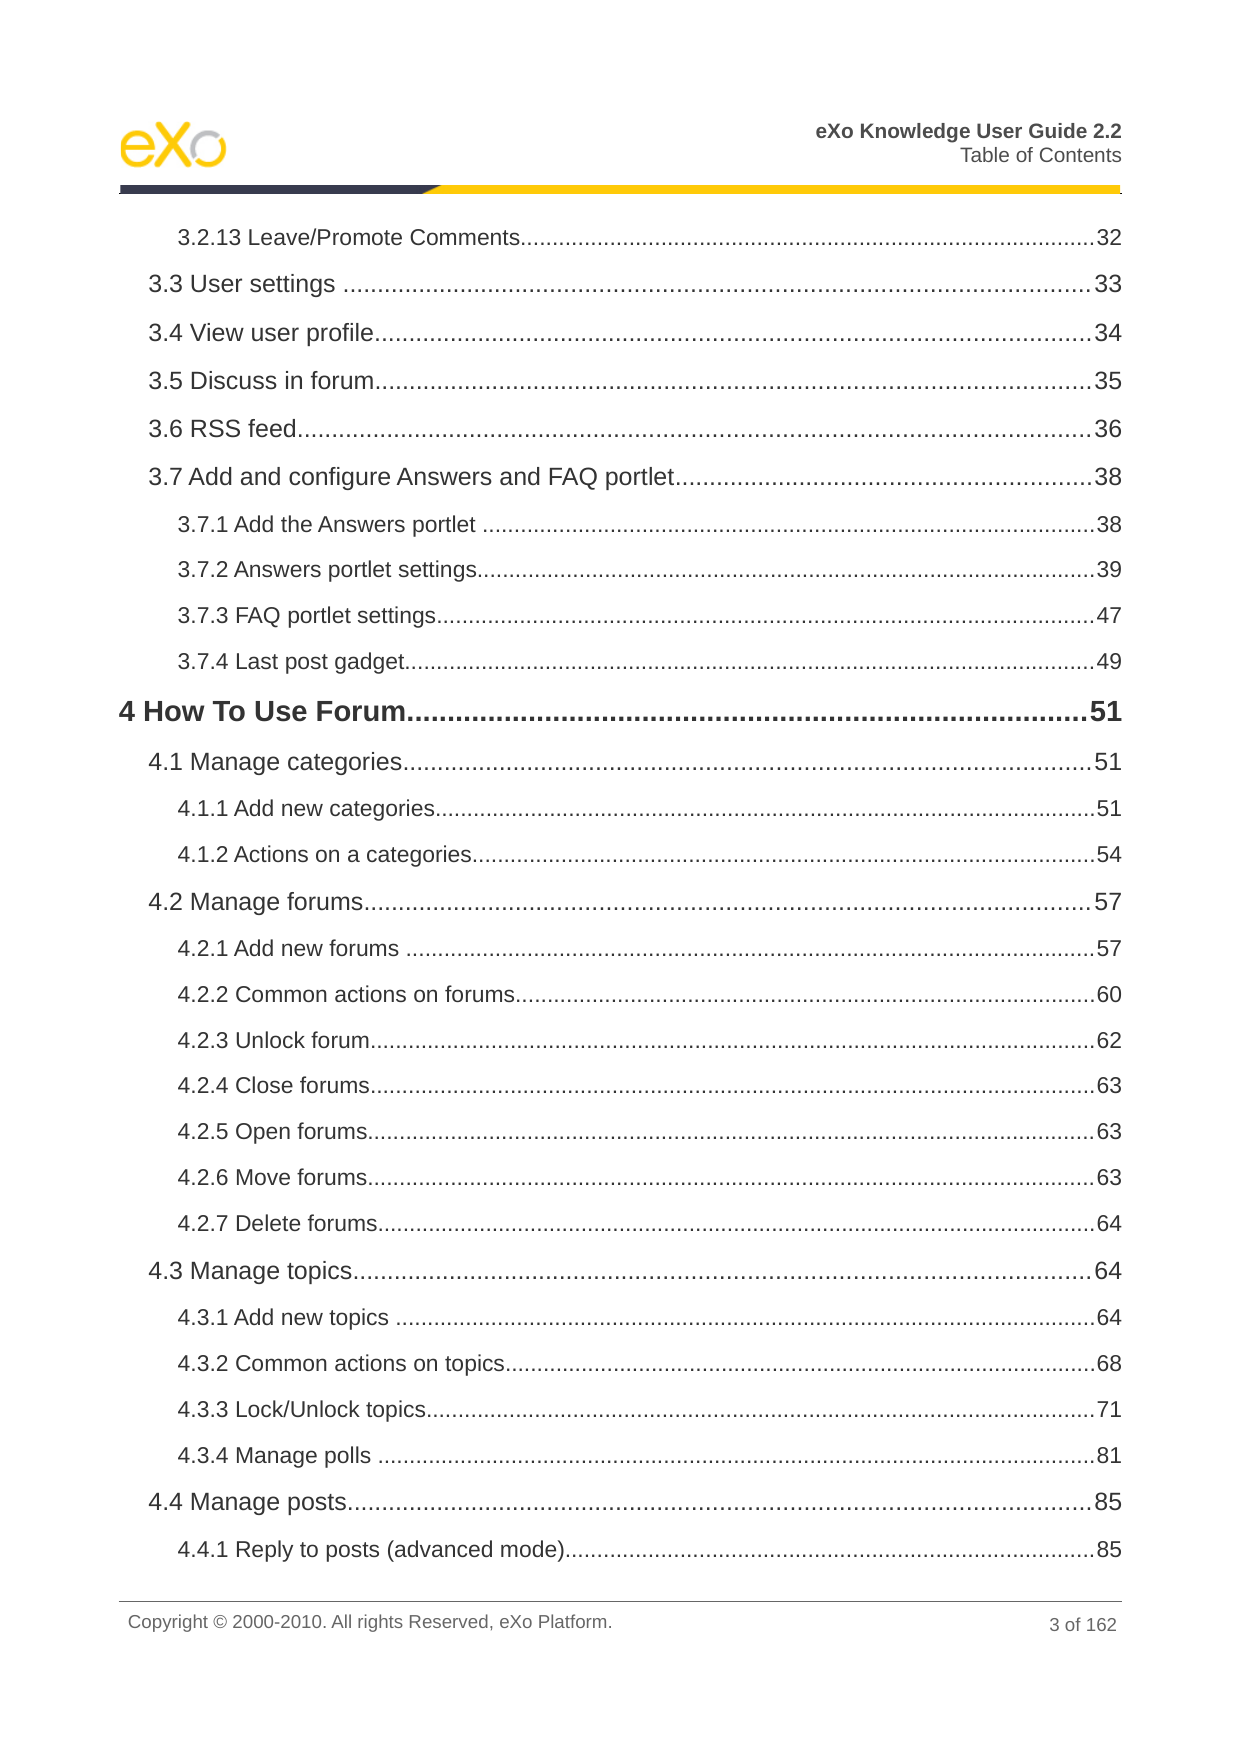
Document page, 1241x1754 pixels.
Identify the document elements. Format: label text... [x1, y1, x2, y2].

text 4.3.2 Common actions on topics 68 [177, 1350, 1122, 1376]
text 4.2.4 Close forums 63 [177, 1072, 1122, 1099]
text 4.2 Manage forums 57 [148, 887, 1122, 916]
text 4.3.1 Add new topics 64 [177, 1304, 1122, 1330]
text 3.7.3 FAQ portlet settings 47 [177, 602, 1122, 628]
text 4.3 Manage topics 64 [148, 1256, 1122, 1284]
text 3.7.2 Answers portlet settings 39 [177, 556, 1122, 583]
text 3.7.1 Add the Answers portlet 38 [177, 511, 1122, 537]
text 3.2.13 Leave/Promote Comments 32 [177, 223, 1122, 250]
text 3.4 View user profile 34 [148, 318, 1122, 346]
text 4.2.2 Common actions on forums 60 [177, 981, 1122, 1007]
text 3.3 User settings 33 [148, 269, 1122, 298]
text 4.2.1 Add new forums 57 [177, 935, 1122, 961]
text 4.2.6 Move forums 63 [177, 1164, 1122, 1191]
text 4.3.4 Manage polls 81 [177, 1442, 1122, 1468]
picture [120, 121, 227, 168]
text 3.6 RSS feed 36 [148, 414, 1122, 443]
picture [120, 185, 1121, 194]
text 4.2.7 Delete forums 64 [177, 1210, 1122, 1236]
text 4.1.1 Add new categories 51 [177, 795, 1122, 821]
text 3.7.4 Last post gadget 49 [177, 648, 1122, 674]
text 4.4 Manage posts 85 [148, 1487, 1122, 1516]
text 4.1 Manage categories 51 [148, 747, 1122, 776]
text 4.2.5 Open forums 63 [177, 1118, 1122, 1145]
text 4.3.3 Lock/Unlock topics 71 [177, 1396, 1122, 1422]
text 4.1.2 Actions on a categories 54 [177, 841, 1122, 867]
text 3.5 Discuss in forum 35 [148, 366, 1122, 394]
text 4 How To Use Forum 51 [118, 694, 1122, 727]
text 3.7 Add and configure Answers and FAQ portlet 38 [148, 462, 1122, 491]
text 4.4.1 Reply to posts (advanced mode) 85 [177, 1536, 1122, 1562]
text 4.2.3 Unlock forum 62 [177, 1027, 1122, 1053]
